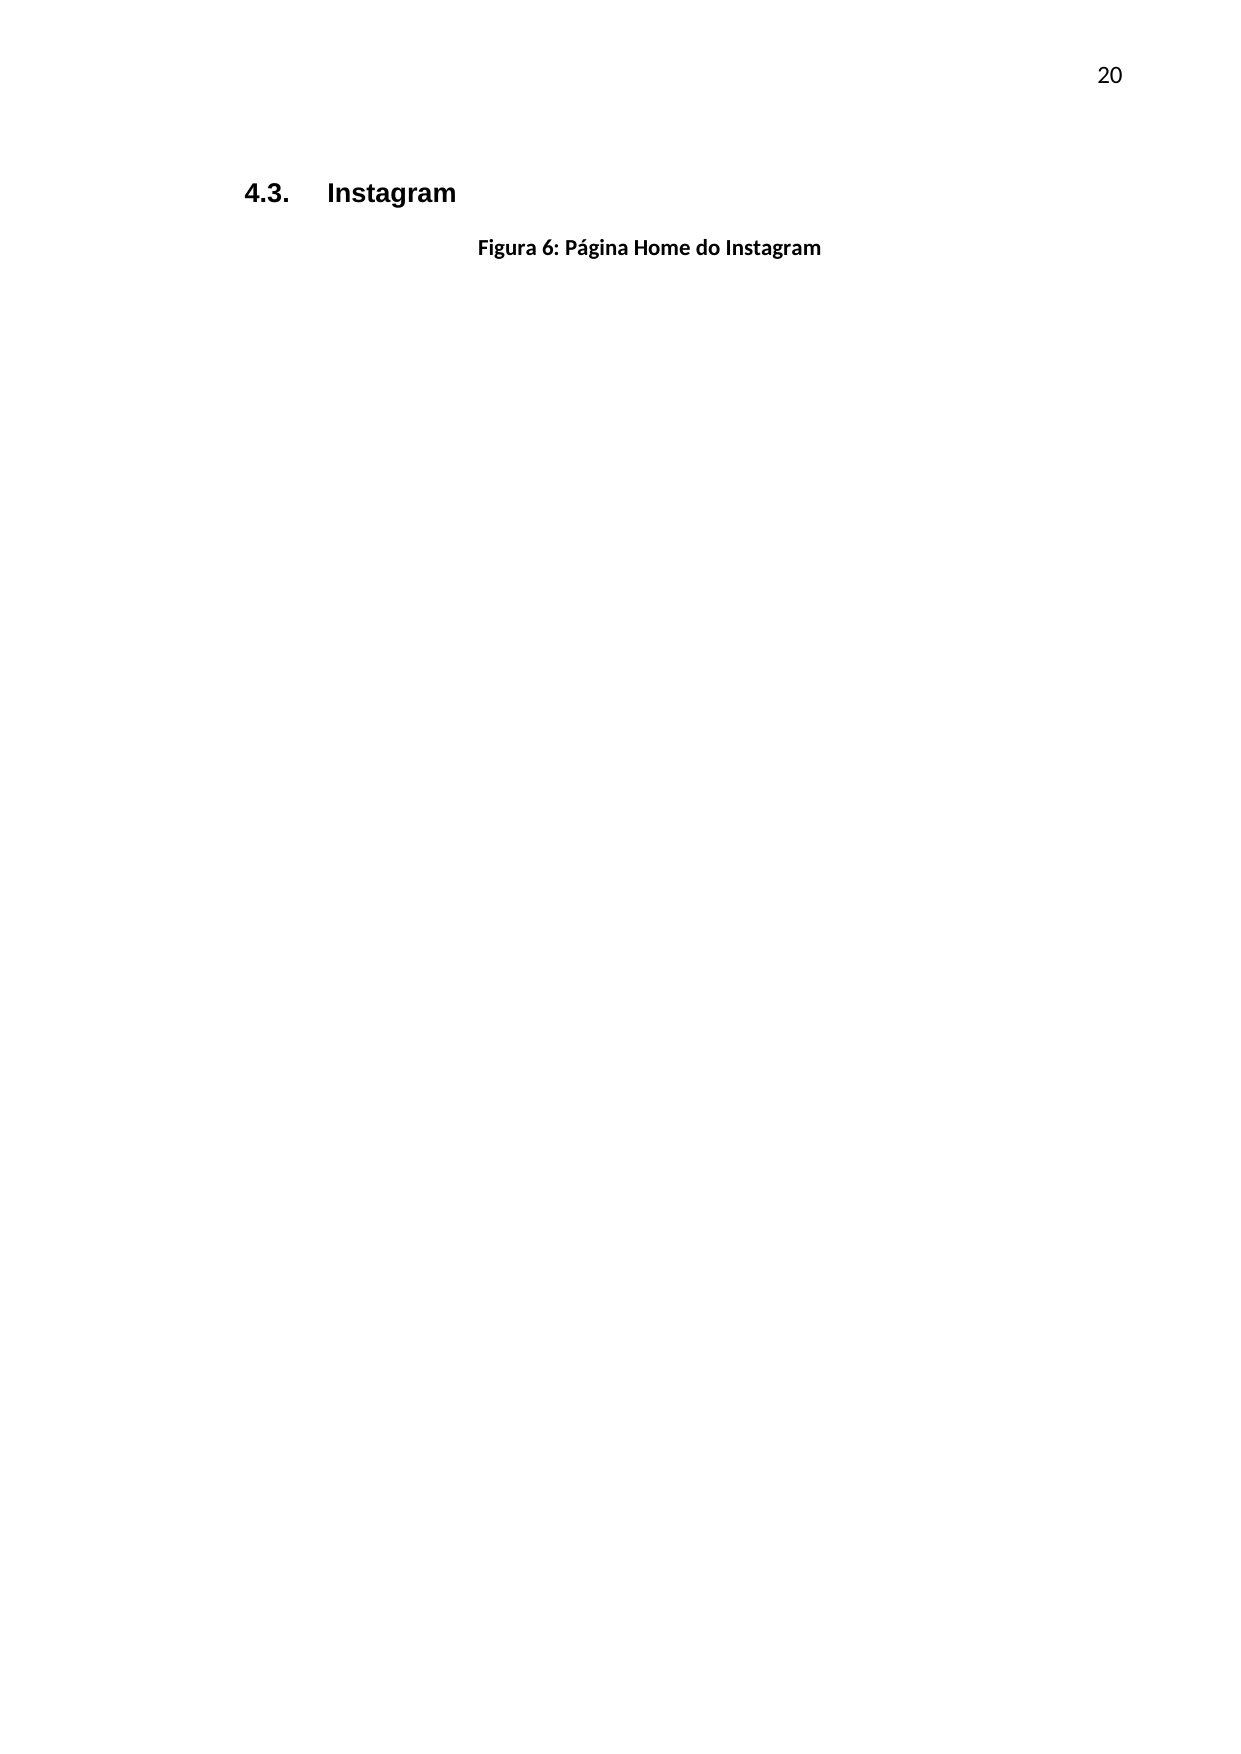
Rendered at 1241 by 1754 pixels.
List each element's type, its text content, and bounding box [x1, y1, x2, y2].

subtitle Figura 6: Página Home do Instagram [177, 233, 1122, 261]
subtitle Instagram [289, 177, 1122, 208]
